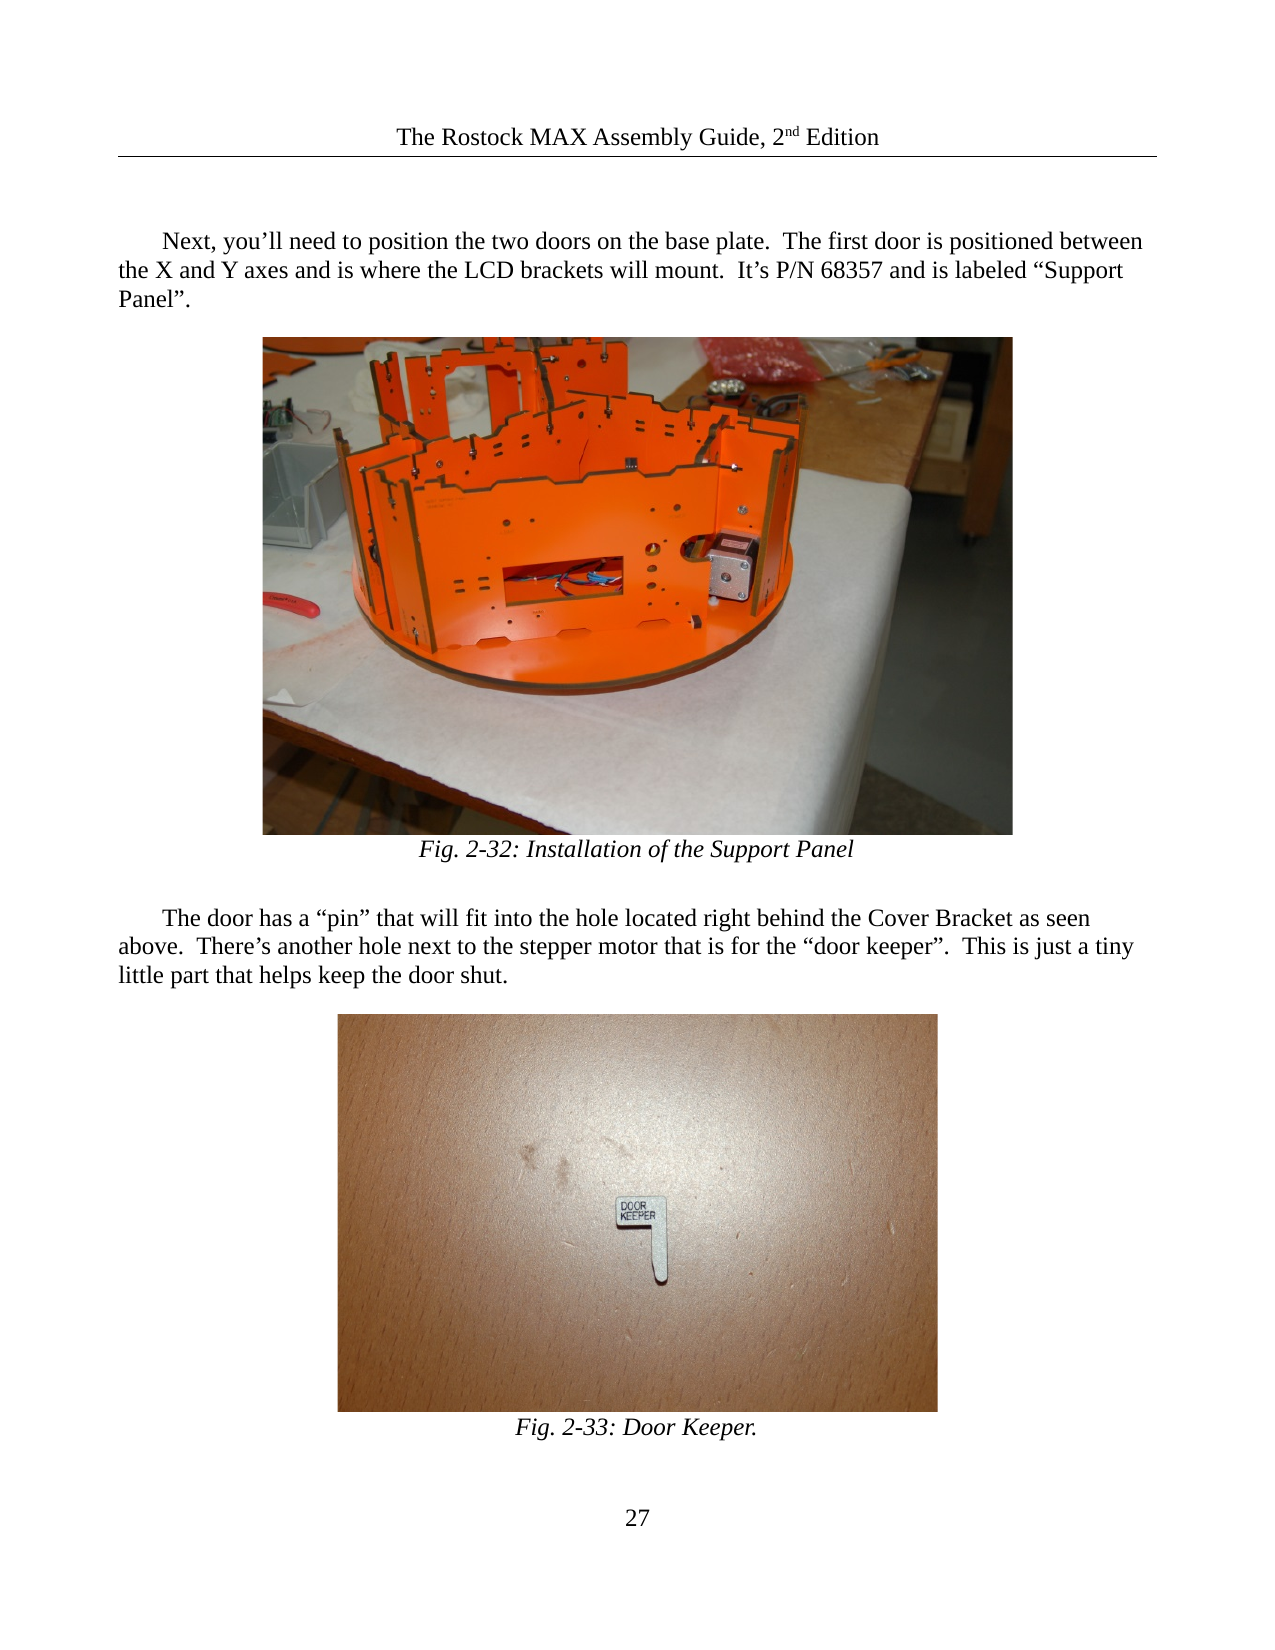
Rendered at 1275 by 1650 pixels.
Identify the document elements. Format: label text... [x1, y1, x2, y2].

text Next, you’ll need to position the two doors on the base plate. The first door is positioned between the X and Y axes and is where the LCD brackets will mount. It’s P/N 68357 and is labeled “Support Panel”. [118, 226, 1157, 313]
picture [337, 1014, 938, 1412]
text Fig. 2-32: Installation of the Support Panel [262, 835, 1012, 863]
picture [262, 337, 1013, 835]
text Fig. 2-33: Door Keeper. [337, 1412, 937, 1440]
text The door has a “pin” that will fit into the hole located right behind the Cover Bracket as seen above. There’s another hole next to the stepper motor that is for the “door keeper”. This is just a tiny little part that helps keep the door shut. [118, 903, 1157, 989]
